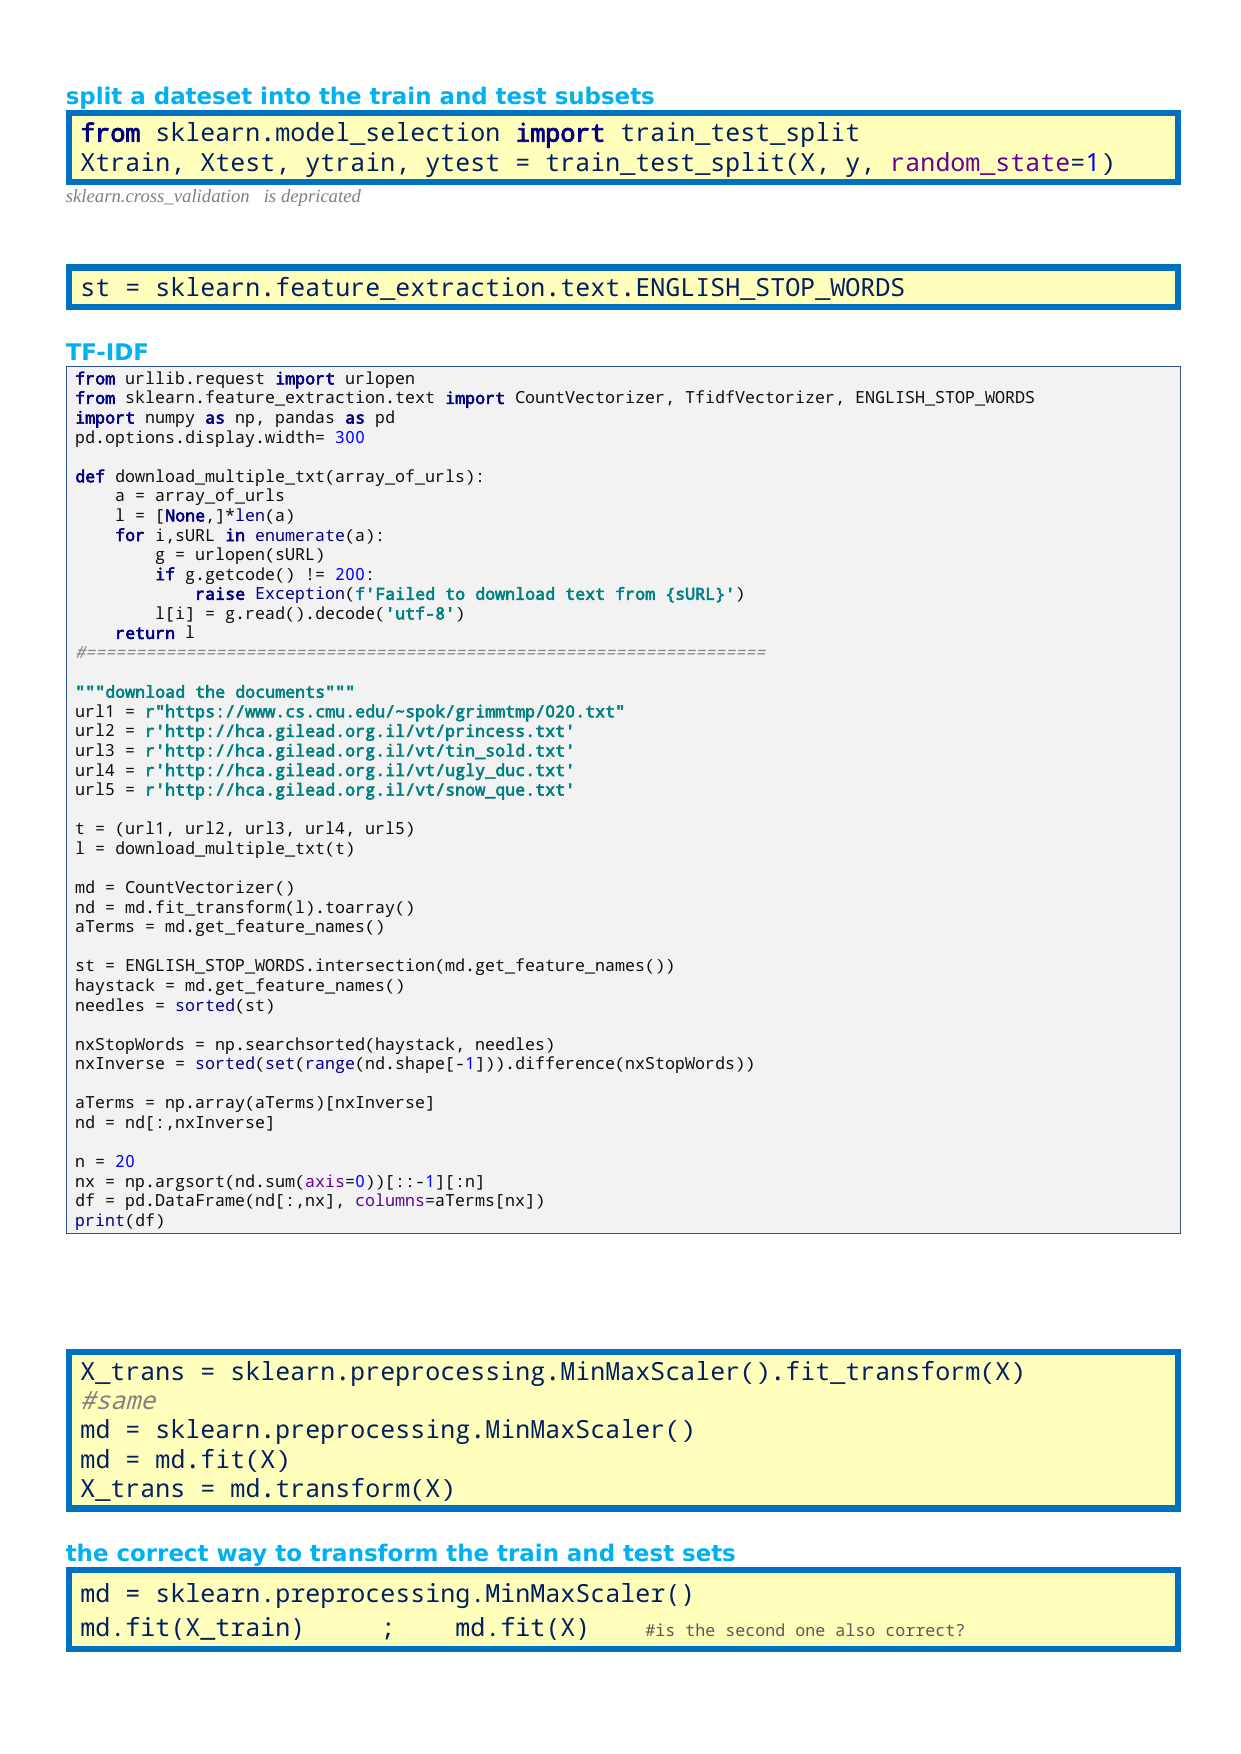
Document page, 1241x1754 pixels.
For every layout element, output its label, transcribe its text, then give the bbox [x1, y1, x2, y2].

title the correct way to transform the train and test sets [66, 1540, 1181, 1567]
title split a dateset into the train and test subsets [66, 83, 1181, 110]
text st = sklearn.feature_extraction.text.ENGLISH_STOP_WORDS [72, 271, 1175, 304]
title TF-IDF [66, 339, 1181, 366]
text from urllib.request import urlopen from sklearn.feature_extraction.text import CountVectorizer, TfidfVectorizer, ENGLISH_STOP_WORDS import numpy as np, pandas as pd pd.options.display.width= 300 def download_multiple_txt(array_of_urls): a = array_of_urls l = [None,]*len(a) for i,sURL in enumerate(a): g = urlopen(sURL) if g.getcode() != 200: raise Exception(f'Failed to download text from {sURL}') l[i] = g.read().decode('utf-8') return l #==================================================================== """download the documents""" url1 = r"https://www.cs.cmu.edu/~spok/grimmtmp/020.txt" url2 = r'http://hca.gilead.org.il/vt/princess.txt' url3 = r'http://hca.gilead.org.il/vt/tin_sold.txt' url4 = r'http://hca.gilead.org.il/vt/ugly_duc.txt' url5 = r'http://hca.gilead.org.il/vt/snow_que.txt' t = (url1, url2, url3, url4, url5) l = download_multiple_txt(t) md = CountVectorizer() nd = md.fit_transform(l).toarray() aTerms = md.get_feature_names() st = ENGLISH_STOP_WORDS.intersection(md.get_feature_names()) haystack = md.get_feature_names() needles = sorted(st) nxStopWords = np.searchsorted(haystack, needles) nxInverse = sorted(set(range(nd.shape[-1])).difference(nxStopWords)) aTerms = np.array(aTerms)[nxInverse] nd = nd[:,nxInverse] n = 20 nx = np.argsort(nd.sum(axis=0))[::-1][:n] df = pd.DataFrame(nd[:,nx], columns=aTerms[nx]) print(df) [67, 367, 1180, 1233]
text X_trans = sklearn.preprocessing.MinMaxScaler().fit_transform(X) #same md = sklearn.preprocessing.MinMaxScaler() md = md.fit(X) X_trans = md.transform(X) [72, 1355, 1175, 1505]
text sklearn.cross_validation is depricated [66, 185, 1181, 207]
text from sklearn.model_selection import train_test_split Xtrain, Xtest, ytrain, ytest = train_test_split(X, y, random_state=1) [72, 116, 1175, 179]
text md = sklearn.preprocessing.MinMaxScaler() md.fit(X_train) ; md.fit(X) #is the second one also correct? [72, 1573, 1175, 1646]
